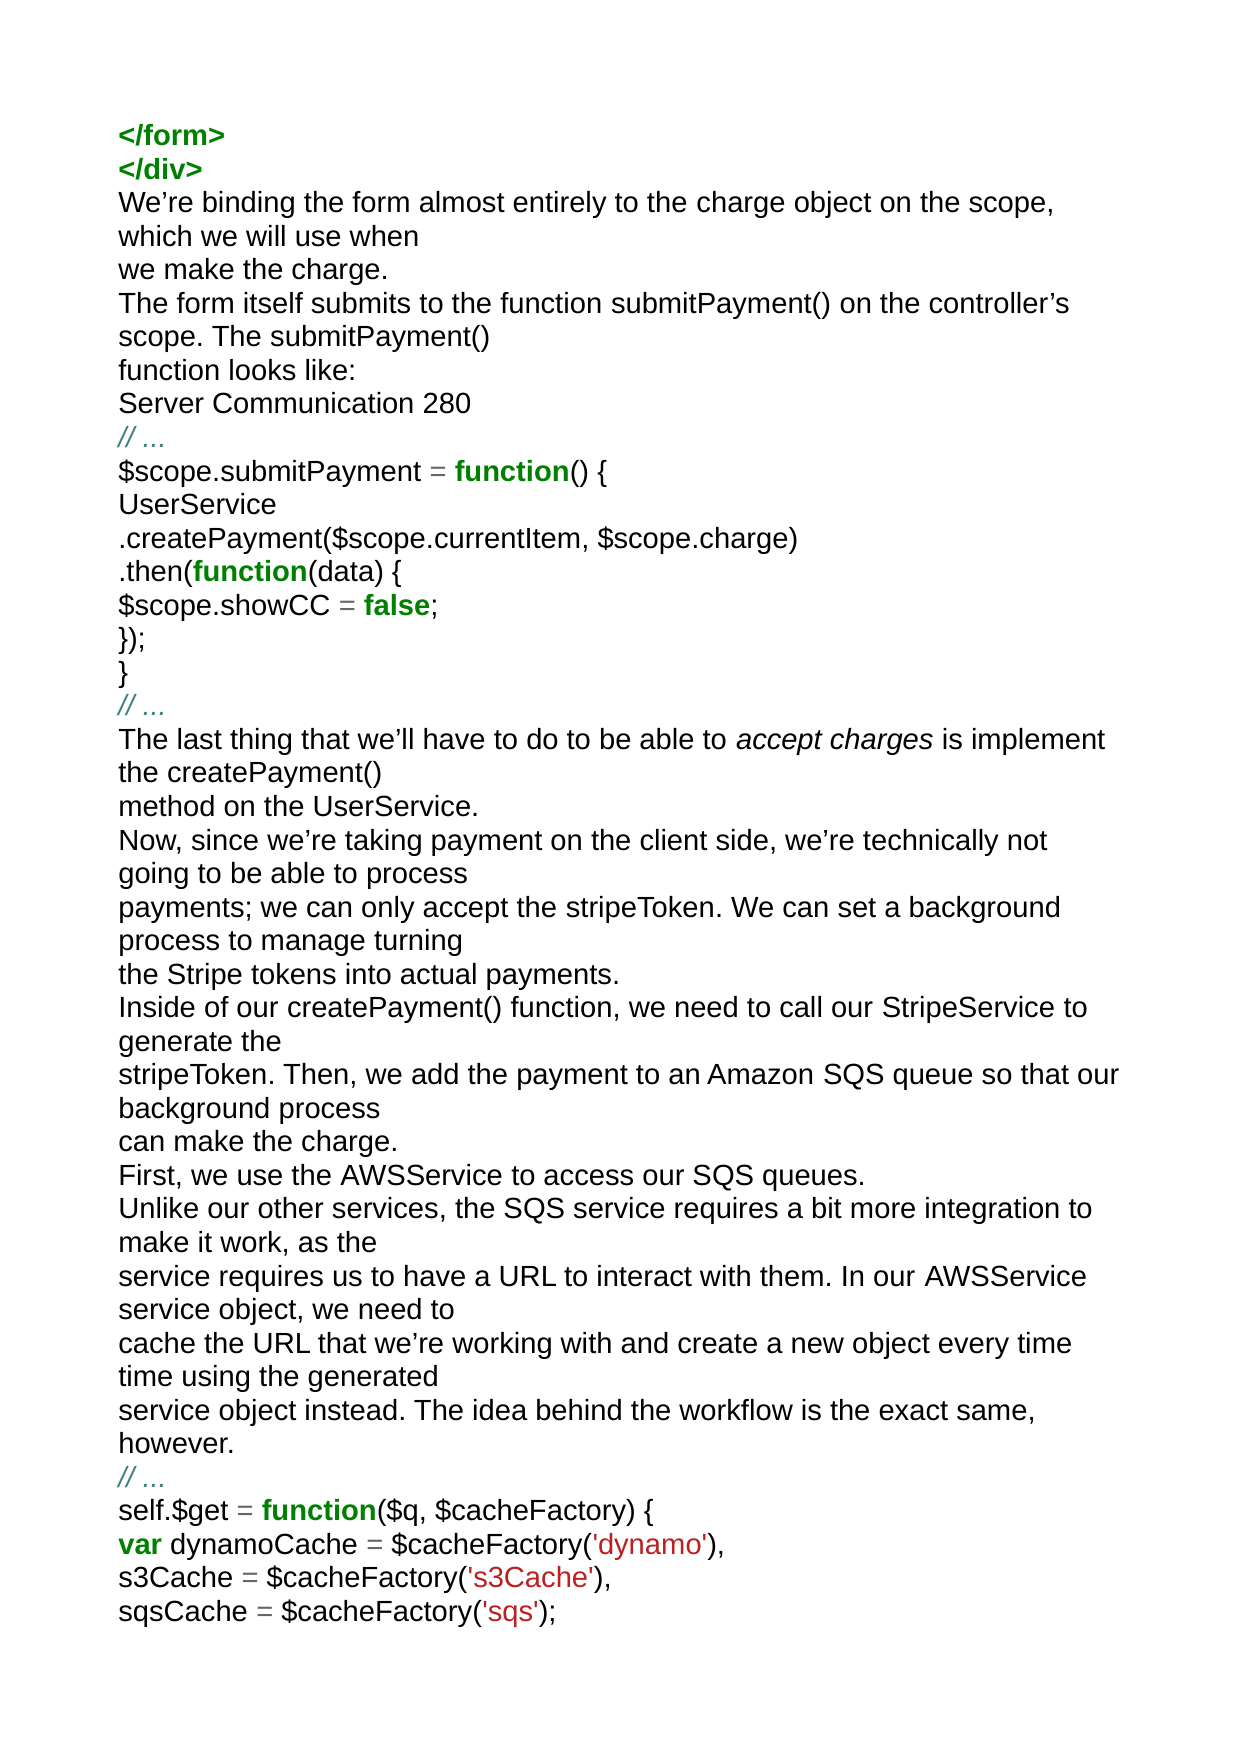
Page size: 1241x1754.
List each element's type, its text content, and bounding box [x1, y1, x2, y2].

text First, we use the AWSService to access our SQS queues. [118, 1158, 1122, 1191]
text cache the URL that we’re working with and create a new object every time time using the generated [118, 1326, 1122, 1393]
text </div> [118, 152, 1122, 185]
text Inside of our createPayment() function, we need to call our StripeService to generate the [118, 990, 1122, 1057]
text $scope.showCC = false; [118, 588, 1122, 621]
text The last thing that we’ll have to do to be able to accept charges is implement the createPayment() [118, 722, 1122, 789]
text // ... [118, 420, 1122, 453]
text }); [118, 621, 1122, 655]
text var dynamoCache = $cacheFactory('dynamo'), [118, 1527, 1122, 1560]
text service object instead. The idea behind the workflow is the exact same, however. [118, 1393, 1122, 1460]
text Now, since we’re taking payment on the client side, we’re technically not going to be able to process [118, 822, 1122, 889]
text method on the UserService. [118, 789, 1122, 822]
text the Stripe tokens into actual payments. [118, 957, 1122, 990]
text UserService [118, 487, 1122, 521]
text Unlike our other services, the SQS service requires a bit more integration to make it work, as the [118, 1191, 1122, 1258]
text // ... [118, 1460, 1122, 1493]
text can make the charge. [118, 1124, 1122, 1158]
text stripeToken. Then, we add the payment to an Amazon SQS queue so that our background process [118, 1057, 1122, 1124]
text function looks like: [118, 353, 1122, 386]
text $scope.submitPayment = function() { [118, 453, 1122, 487]
text service requires us to have a URL to interact with them. In our AWSService service object, we need to [118, 1258, 1122, 1326]
text self.$get = function($q, $cacheFactory) { [118, 1493, 1122, 1527]
text // ... [118, 688, 1122, 722]
text } [118, 655, 1122, 688]
text we make the charge. [118, 252, 1122, 286]
text sqsCache = $cacheFactory('sqs'); [118, 1594, 1122, 1627]
text The form itself submits to the function submitPayment() on the controller’s scope. The submitPayment() [118, 286, 1122, 353]
text .createPayment($scope.currentItem, $scope.charge) [118, 521, 1122, 554]
text We’re binding the form almost entirely to the charge object on the scope, which we will use when [118, 185, 1122, 252]
text </form> [118, 118, 1122, 152]
text s3Cache = $cacheFactory('s3Cache'), [118, 1560, 1122, 1594]
text payments; we can only accept the stripeToken. We can set a background process to manage turning [118, 889, 1122, 957]
text Server Communication 280 [118, 386, 1122, 420]
text .then(function(data) { [118, 554, 1122, 588]
